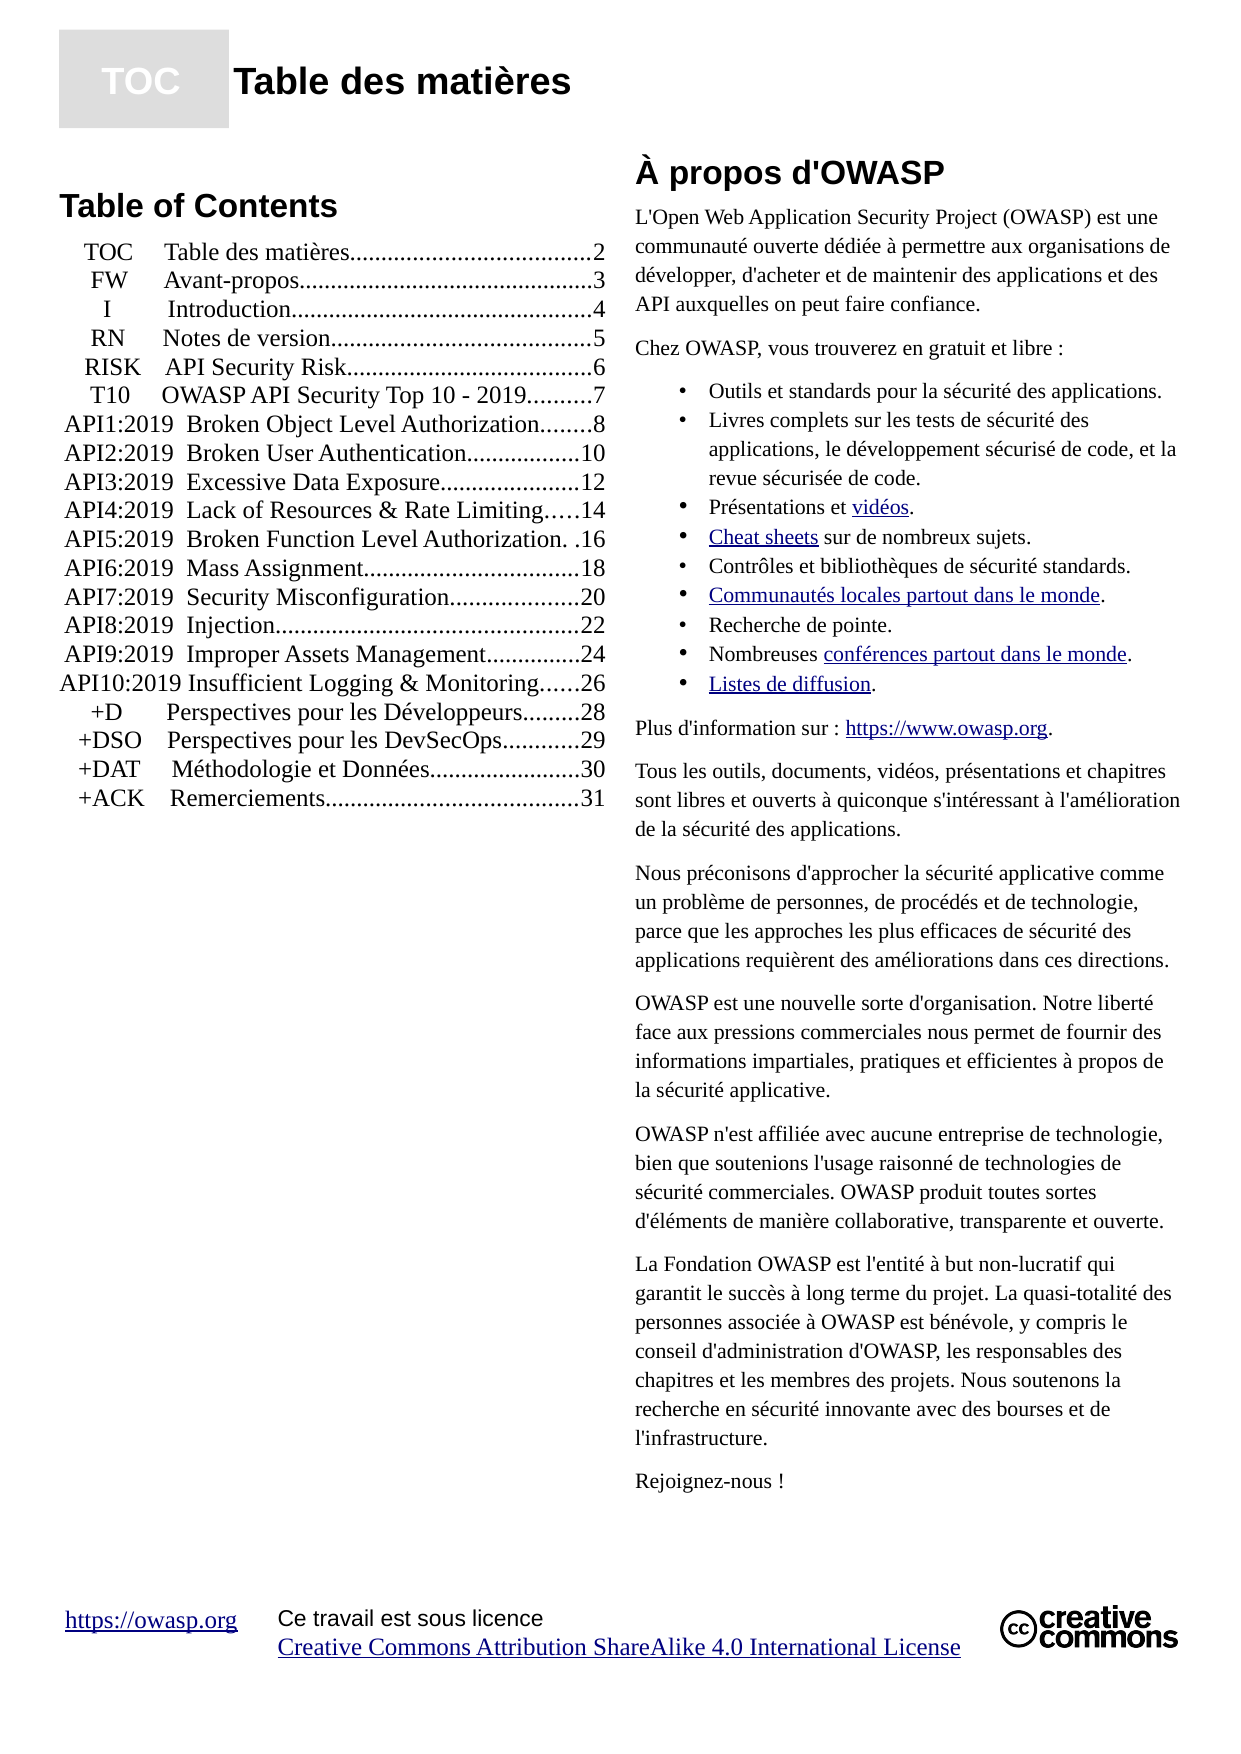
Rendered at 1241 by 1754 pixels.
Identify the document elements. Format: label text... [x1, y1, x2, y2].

text API9:2019 Improper Assets Management 24 [59, 639, 605, 668]
subtitle Table of Contents [59, 186, 605, 224]
text API8:2019 Injection 22 [59, 611, 605, 639]
list Listes de diffusion. [679, 671, 1181, 696]
list Livres complets sur les tests de sécurité des applications, le développement sécurisé de code, et la revue sécurisée de code. [679, 407, 1181, 490]
text FW Avant-propos 3 [59, 266, 605, 294]
text La Fondation OWASP est l'entité à but non-lucratif qui garantit le succès à long terme du projet. La quasi-totalité des personnes associée à OWASP est bénévole, y compris le conseil d'administration d'OWASP, les responsables des chapitres et les membres des projets. Nous soutenons la recherche en sécurité innovante avec des bourses et de l'infrastructure. [635, 1251, 1181, 1450]
list Nombreuses conférences partout dans le monde. [679, 641, 1181, 667]
text Chez OWASP, vous trouverez en gratuit et libre : [635, 334, 1181, 360]
text API3:2019 Excessive Data Exposure 12 [59, 467, 605, 496]
list Cheat sheets sur de nombreux sujets. [679, 524, 1181, 549]
text API2:2019 Broken User Authentication 10 [59, 438, 605, 467]
text Plus d'information sur : https://www.owasp.org. [635, 715, 1181, 740]
text RISK API Security Risk 6 [59, 352, 605, 381]
text +ACK Remerciements 31 [59, 783, 605, 812]
text L'Open Web Application Security Project (OWASP) est une communauté ouverte dédiée à permettre aux organisations de développer, d'acheter et de maintenir des applications et des API auxquelles on peut faire confiance. [635, 204, 1181, 316]
list Recherche de pointe. [679, 612, 1181, 637]
text +D Perspectives pour les Développeurs 28 [59, 697, 605, 726]
list Outils et standards pour la sécurité des applications. [679, 378, 1181, 403]
picture [1000, 1605, 1178, 1648]
text API10:2019 Insufficient Logging & Monitoring 26 [59, 668, 605, 697]
list Contrôles et bibliothèques de sécurité standards. [679, 553, 1181, 578]
text Nous préconisons d'approcher la sécurité applicative comme un problème de personnes, de procédés et de technologie, parce que les approches les plus efficaces de sécurité des applications requièrent des améliorations dans ces directions. [635, 860, 1181, 972]
text RN Notes de version 5 [59, 323, 605, 352]
text TOC Table des matières 2 [59, 237, 605, 266]
text OWASP est une nouvelle sorte d'organisation. Notre liberté face aux pressions commerciales nous permet de fournir des informations impartiales, pratiques et efficientes à propos de la sécurité applicative. [635, 990, 1181, 1102]
text API4:2019 Lack of Resources & Rate Limiting 14 [59, 496, 605, 524]
text +DSO Perspectives pour les DevSecOps 29 [59, 726, 605, 754]
text T10 OWASP API Security Top 10 - 2019 7 [59, 381, 605, 409]
list Présentations et vidéos. [679, 494, 1181, 520]
list Communautés locales partout dans le monde. [679, 582, 1181, 608]
text +DAT Méthodologie et Données 30 [59, 754, 605, 783]
subtitle À propos d'OWASP [635, 153, 1181, 192]
text I Introduction 4 [59, 294, 605, 323]
text API7:2019 Security Misconfiguration 20 [59, 582, 605, 611]
text Tous les outils, documents, vidéos, présentations et chapitres sont libres et ouverts à quiconque s'intéressant à l'amélioration de la sécurité des applications. [635, 758, 1181, 842]
text API5:2019 Broken Function Level Authorization 16 [59, 524, 605, 553]
text Rejoignez-nous ! [635, 1468, 1181, 1494]
text API6:2019 Mass Assignment 18 [59, 553, 605, 582]
text API1:2019 Broken Object Level Authorization 8 [59, 409, 605, 438]
text OWASP n'est affiliée avec aucune entreprise de technologie, bien que soutenions l'usage raisonné de technologies de sécurité commerciales. OWASP produit toutes sortes d'éléments de manière collaborative, transparente et ouverte. [635, 1121, 1181, 1233]
